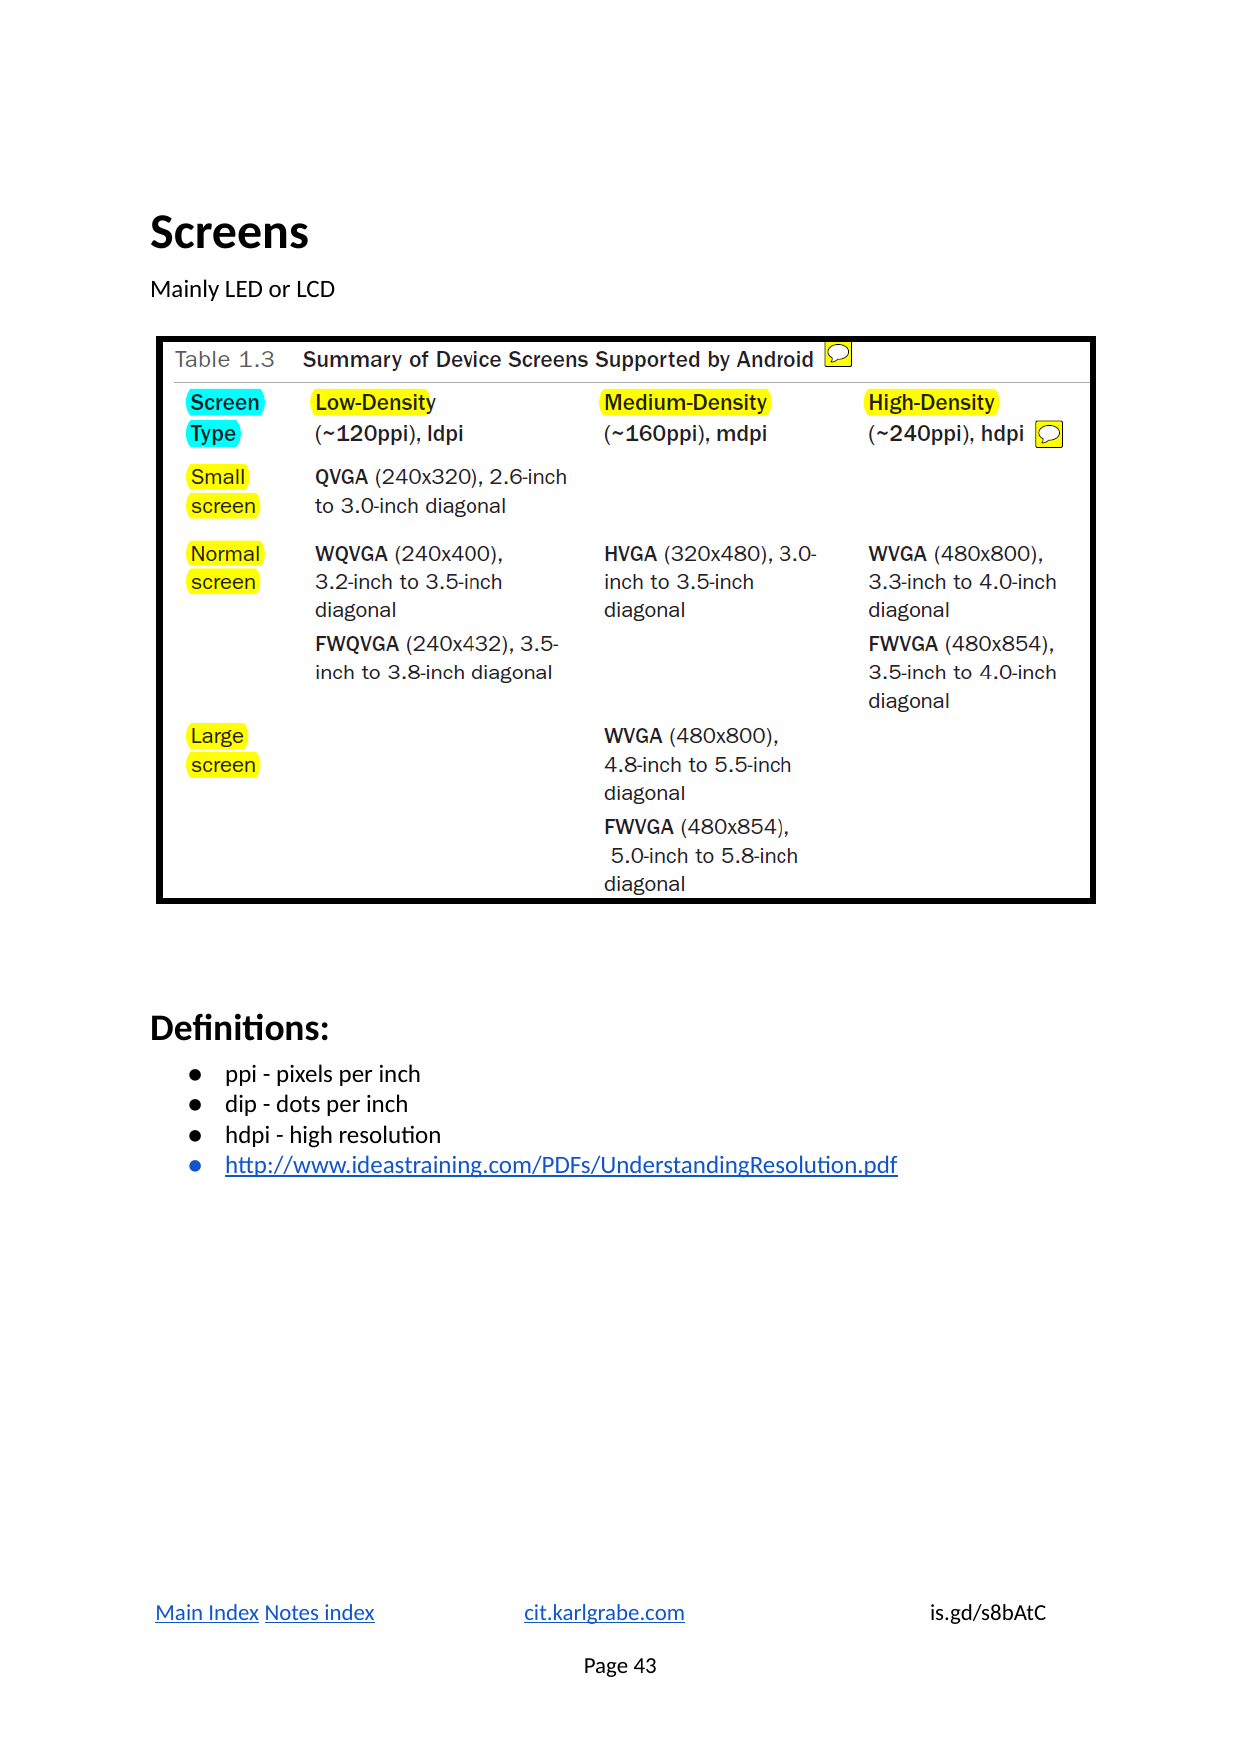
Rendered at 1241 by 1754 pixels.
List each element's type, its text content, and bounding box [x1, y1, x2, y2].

subtitle Screens [150, 200, 1090, 261]
list http://www.ideastraining.com/PDFs/UnderstandingResolution.pdf [187, 1149, 1090, 1180]
list hdpi - high resolution [187, 1119, 1090, 1149]
list dip - dots per inch [187, 1088, 1090, 1119]
subtitle Definitions: [150, 1004, 1090, 1049]
text Mainly LED or LCD [150, 273, 1090, 304]
list ppi - pixels per inch [187, 1058, 1090, 1088]
picture [163, 342, 1090, 898]
